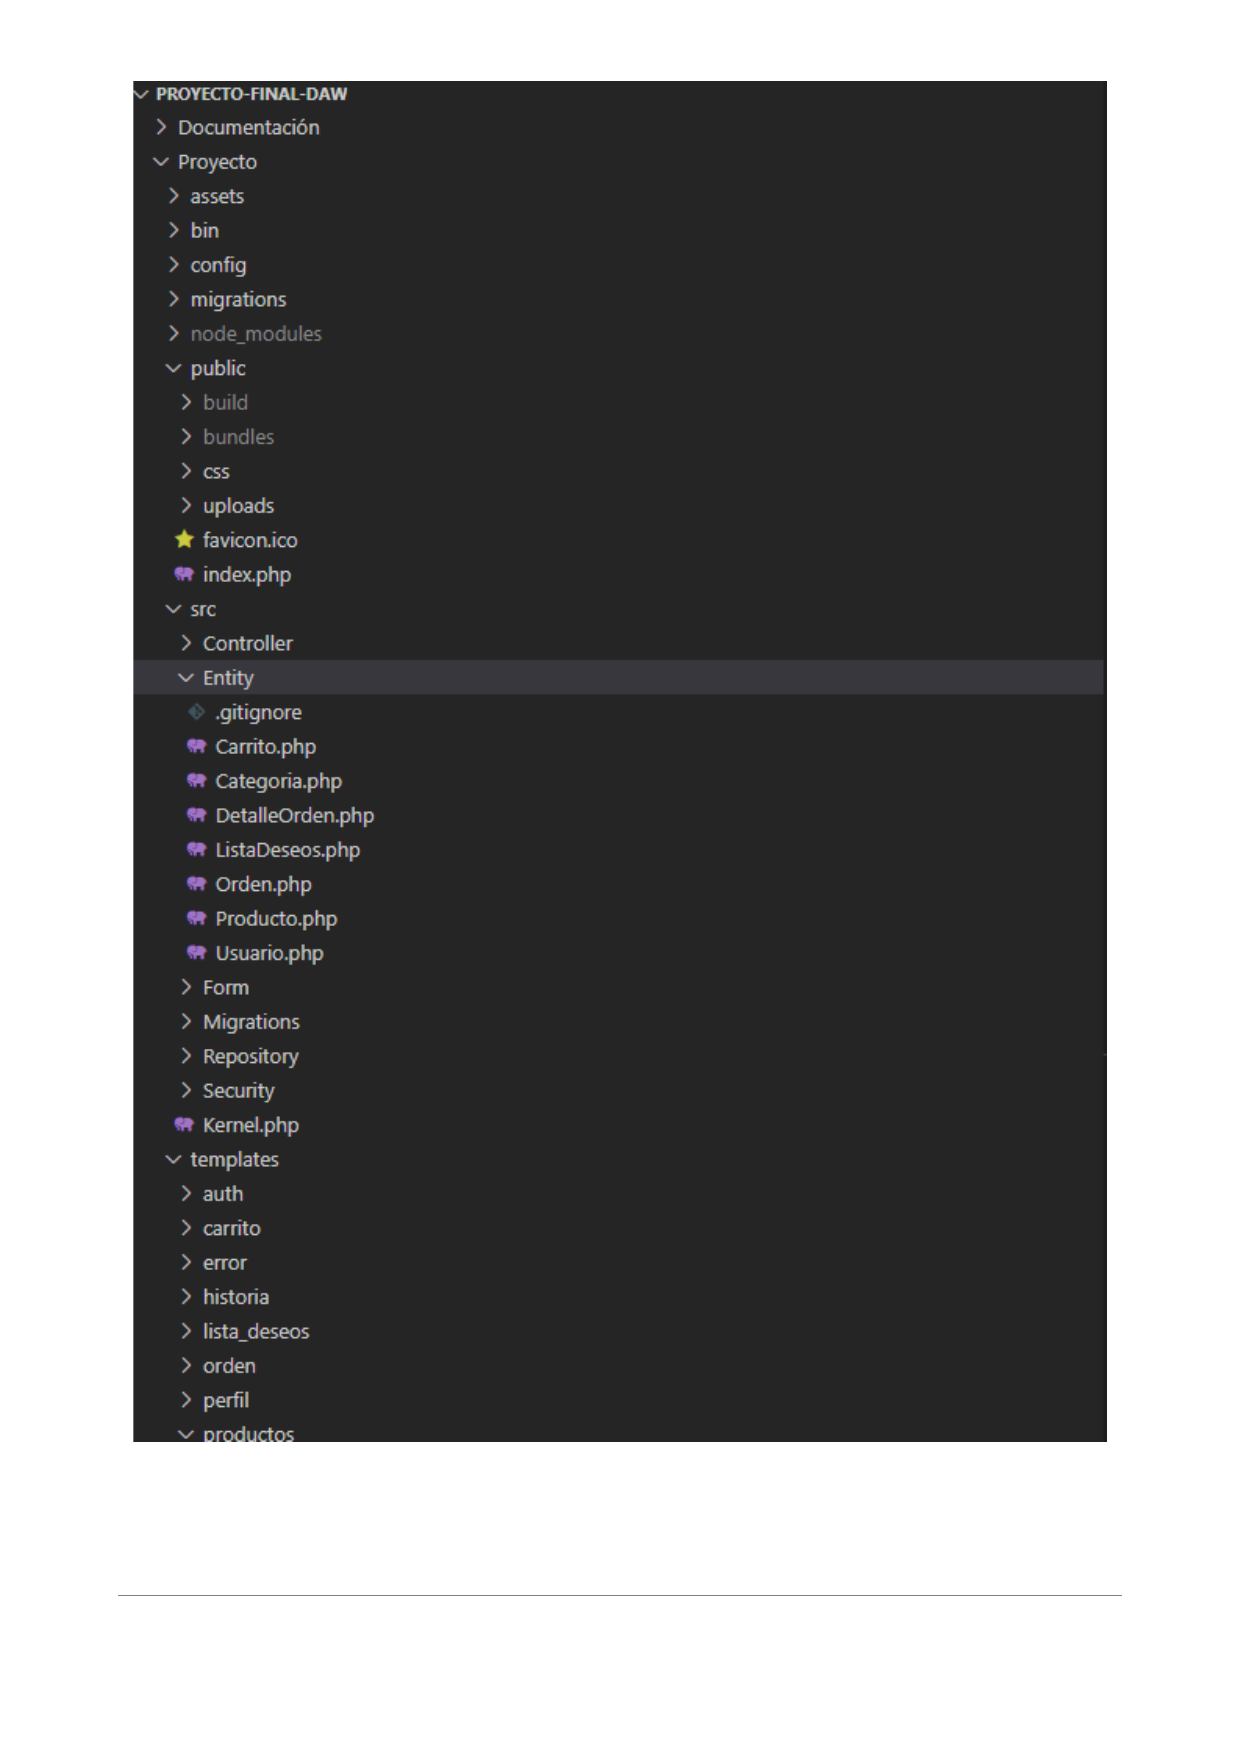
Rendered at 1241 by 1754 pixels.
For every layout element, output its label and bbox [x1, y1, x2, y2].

picture [133, 81, 1107, 1442]
